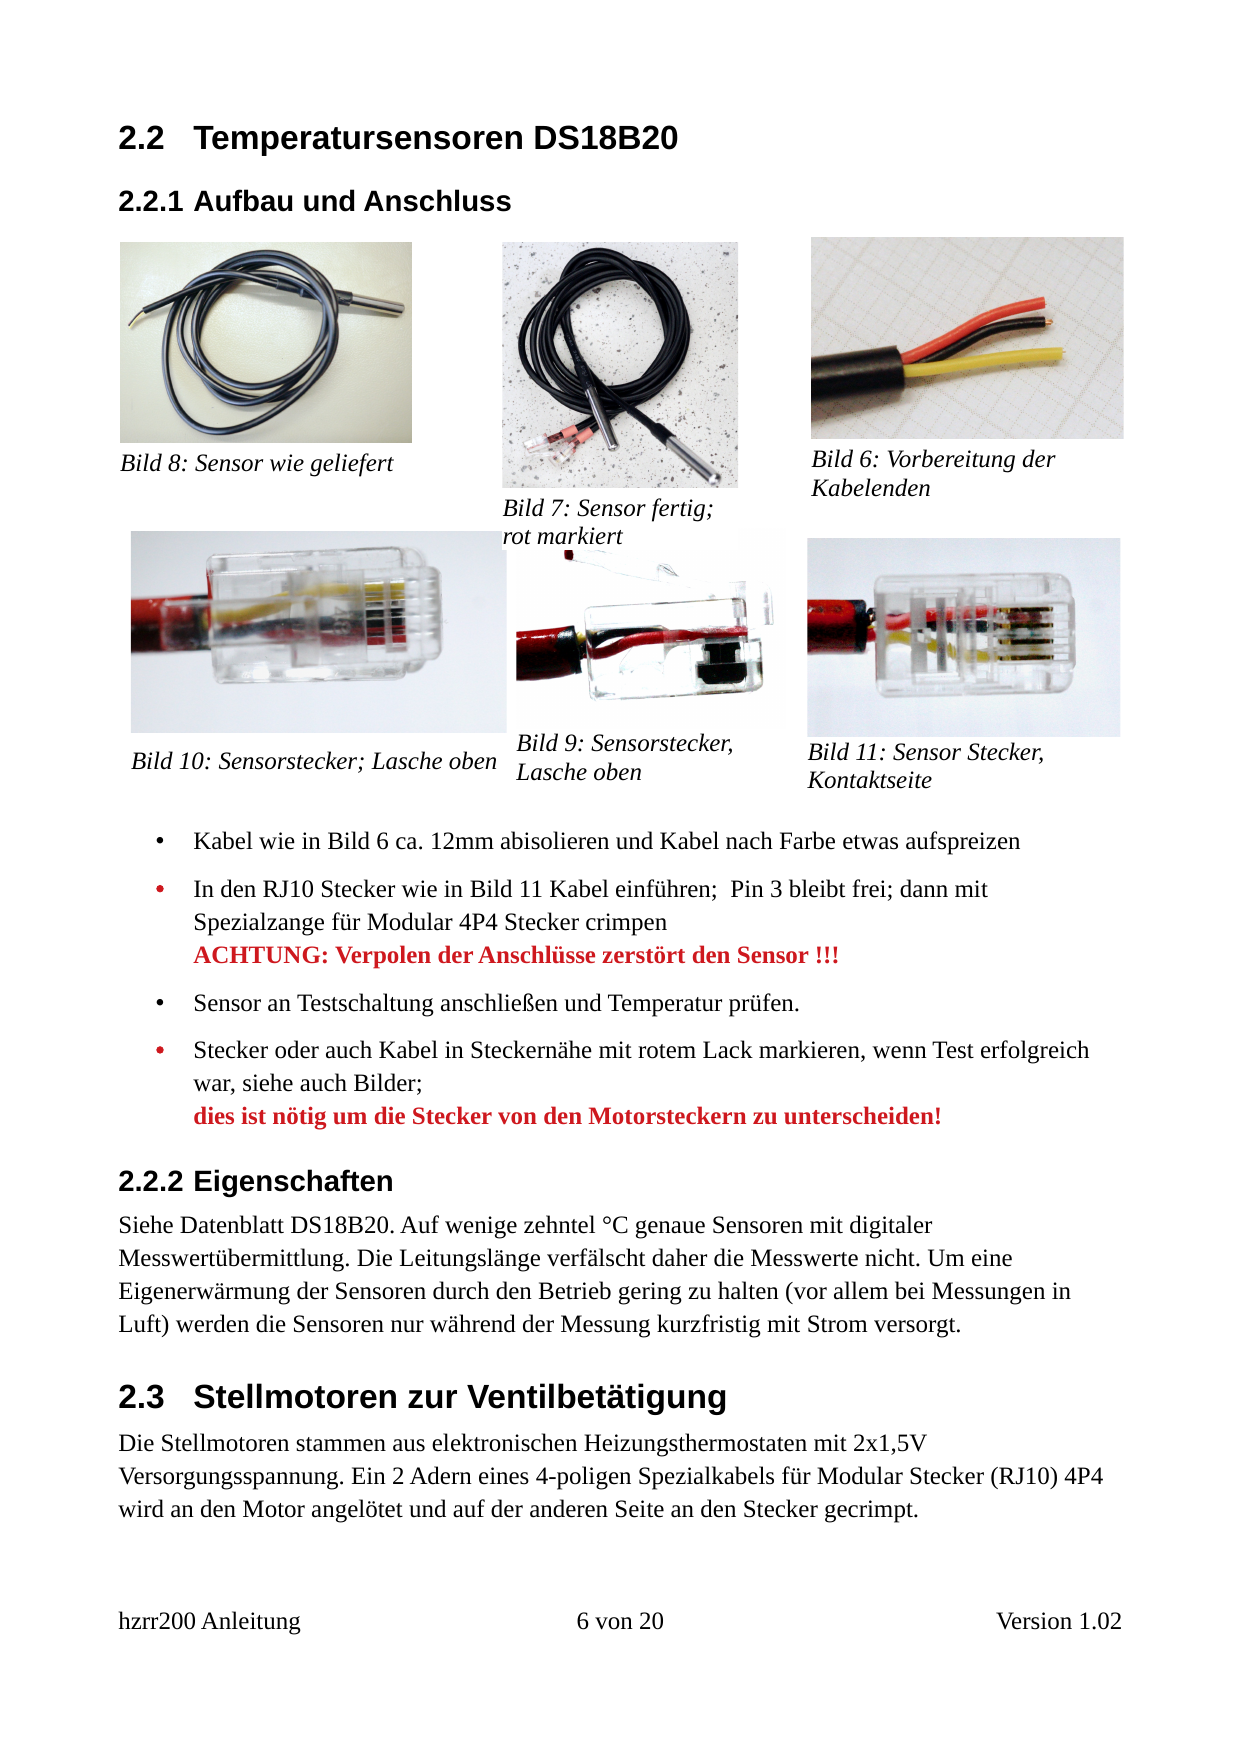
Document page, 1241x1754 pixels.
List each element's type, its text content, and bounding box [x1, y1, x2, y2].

subtitle Temperatursensoren DS18B20 [118, 118, 1122, 157]
text Bild 9: Sensorstecker, Lasche oben [516, 729, 786, 786]
picture [130, 531, 507, 733]
list Stecker oder auch Kabel in Steckernähe mit rotem Lack markieren, wenn Test erfolgreich war, siehe auch Bilder; dies ist nötig um die Stecker von den Motorsteckern zu unterscheiden! [156, 1035, 1122, 1130]
subtitle Aufbau und Anschluss [118, 184, 1122, 218]
text Bild 11: Sensor Stecker, Kontaktseite [807, 737, 1120, 794]
picture [516, 528, 787, 729]
text Bild 6: Vorbereitung der Kabelenden [811, 439, 1123, 502]
picture [502, 242, 739, 488]
list Sensor an Testschaltung anschließen und Temperatur prüfen. [156, 988, 1122, 1016]
text Siehe Datenblatt DS18B20. Auf wenige zehntel °C genaue Sensoren mit digitaler Messwertübermittlung. Die Leitungslänge verfälscht daher die Messwerte nicht. Um eine Eigenerwärmung der Sensoren durch den Betrieb gering zu halten (vor allem bei Messungen in Luft) werden die Sensoren nur während der Messung kurzfristig mit Strom versorgt. [118, 1210, 1122, 1338]
text Die Stellmotoren stammen aus elektronischen Heizungsthermostaten mit 2x1,5V Versorgungsspannung. Ein 2 Adern eines 4-poligen Spezialkabels für Modular Stecker (RJ10) 4P4 wird an den Motor angelötet und auf der anderen Seite an den Stecker gecrimpt. [118, 1428, 1122, 1523]
text Bild 8: Sensor wie geliefert [120, 443, 412, 477]
text Bild 7: Sensor fertig; rot markiert [502, 488, 738, 550]
picture [811, 237, 1124, 439]
list Kabel wie in Bild 6 ca. 12mm abisolieren und Kabel nach Farbe etwas aufspreizen [156, 826, 1122, 855]
list In den RJ10 Stecker wie in Bild 11 Kabel einführen; Pin 3 bleibt frei; dann mit Spezialzange für Modular 4P4 Stecker crimpen ACHTUNG: Verpolen der Anschlüsse zerstört den Sensor !!! [156, 874, 1122, 969]
picture [120, 242, 412, 443]
picture [807, 538, 1121, 737]
subtitle Eigenschaften [118, 1163, 1122, 1197]
text Bild 10: Sensorstecker; Lasche oben [131, 733, 507, 774]
subtitle Stellmotoren zur Ventilbetätigung [118, 1377, 1122, 1416]
